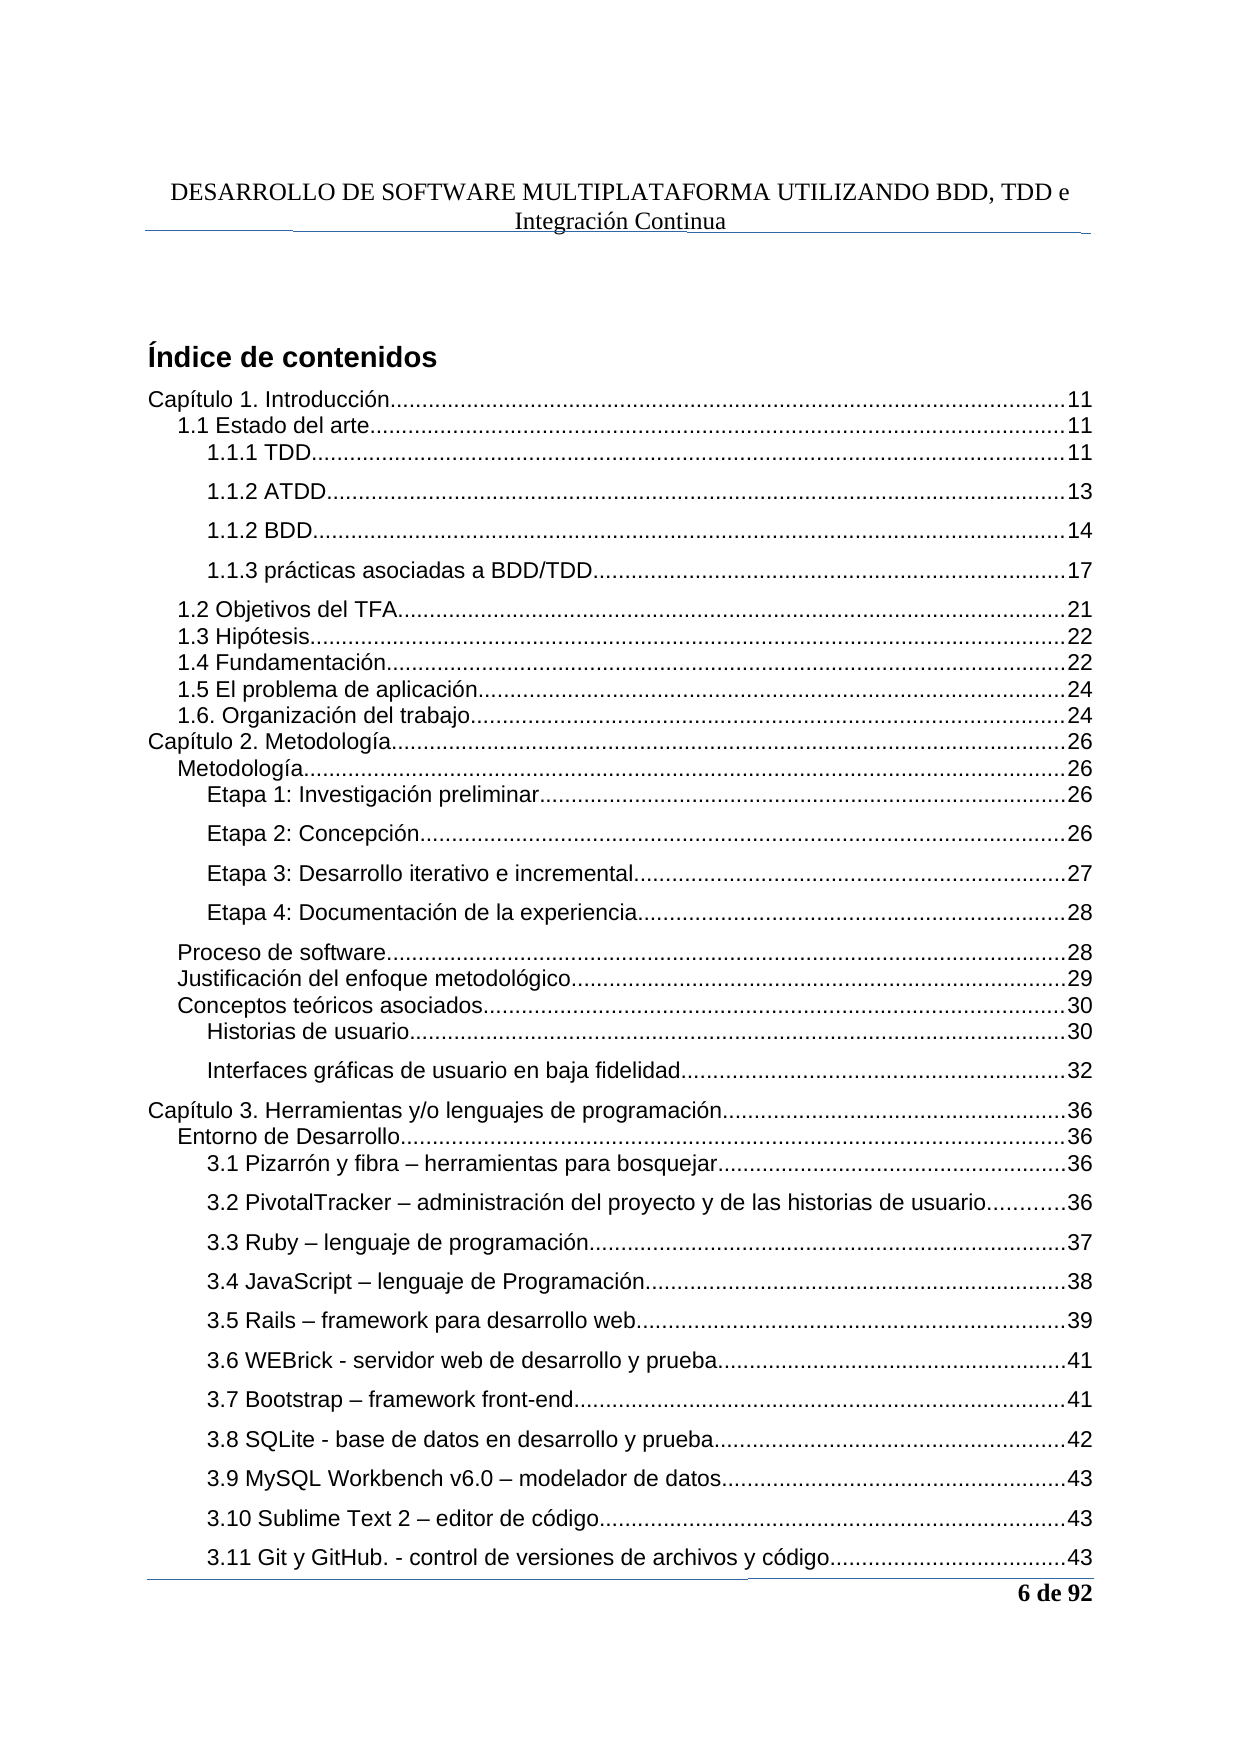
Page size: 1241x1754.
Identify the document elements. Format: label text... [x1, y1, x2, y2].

text 3.11 Git y GitHub. - control de versiones de archivos y código. 43 [207, 1544, 1093, 1571]
text Capítulo 2. Metodología 26 [148, 728, 1093, 754]
text 3.10 Sublime Text 2 – editor de código. 43 [207, 1505, 1093, 1531]
text 3.2 PivotalTracker – administración del proyecto y de las historias de usuario. 36 [207, 1189, 1093, 1215]
text Etapa 4: Documentación de la experiencia. 28 [207, 899, 1093, 926]
text 1.3 Hipótesis 22 [177, 623, 1093, 649]
text Metodología. 26 [177, 754, 1093, 781]
text 1.1.2 BDD 14 [207, 517, 1093, 544]
text 3.7 Bootstrap – framework front-end. 41 [207, 1386, 1093, 1413]
text 1.1.2 ATDD 13 [207, 478, 1093, 504]
text Conceptos teóricos asociados. 30 [177, 992, 1093, 1018]
text 3.9 MySQL Workbench v6.0 – modelador de datos. 43 [207, 1465, 1093, 1492]
text 1.5 El problema de aplicación. 24 [177, 676, 1093, 702]
text Etapa 1: Investigación preliminar. 26 [207, 781, 1093, 807]
text 1.1 Estado del arte. 11 [177, 412, 1093, 438]
text 1.2 Objetivos del TFA. 21 [177, 596, 1093, 623]
text Capítulo 3. Herramientas y/o lenguajes de programación 36 [148, 1097, 1093, 1123]
subtitle Índice de contenidos [148, 340, 1093, 373]
text Proceso de software. 28 [177, 939, 1093, 965]
text 1.1.1 TDD 11 [207, 438, 1093, 465]
text 3.5 Rails – framework para desarrollo web. 39 [207, 1307, 1093, 1334]
text 3.3 Ruby – lenguaje de programación. 37 [207, 1228, 1093, 1255]
text 1.1.3 prácticas asociadas a BDD/TDD. 17 [207, 557, 1093, 583]
text 3.8 SQLite - base de datos en desarrollo y prueba. 42 [207, 1426, 1093, 1452]
text Historias de usuario. 30 [207, 1018, 1093, 1044]
text Interfaces gráficas de usuario en baja fidelidad. 32 [207, 1057, 1093, 1084]
text 1.4 Fundamentación 22 [177, 649, 1093, 676]
text 3.4 JavaScript – lenguaje de Programación. 38 [207, 1268, 1093, 1294]
text Etapa 3: Desarrollo iterativo e incremental. 27 [207, 860, 1093, 886]
text 1.6. Organización del trabajo. 24 [177, 702, 1093, 728]
text Justificación del enfoque metodológico 29 [177, 965, 1093, 992]
text 3.1 Pizarrón y fibra – herramientas para bosquejar. 36 [207, 1149, 1093, 1176]
text 3.6 WEBrick - servidor web de desarrollo y prueba. 41 [207, 1347, 1093, 1373]
text Capítulo 1. Introducción 11 [148, 386, 1093, 412]
text Etapa 2: Concepción. 26 [207, 820, 1093, 847]
text Entorno de Desarrollo. 36 [177, 1123, 1093, 1149]
